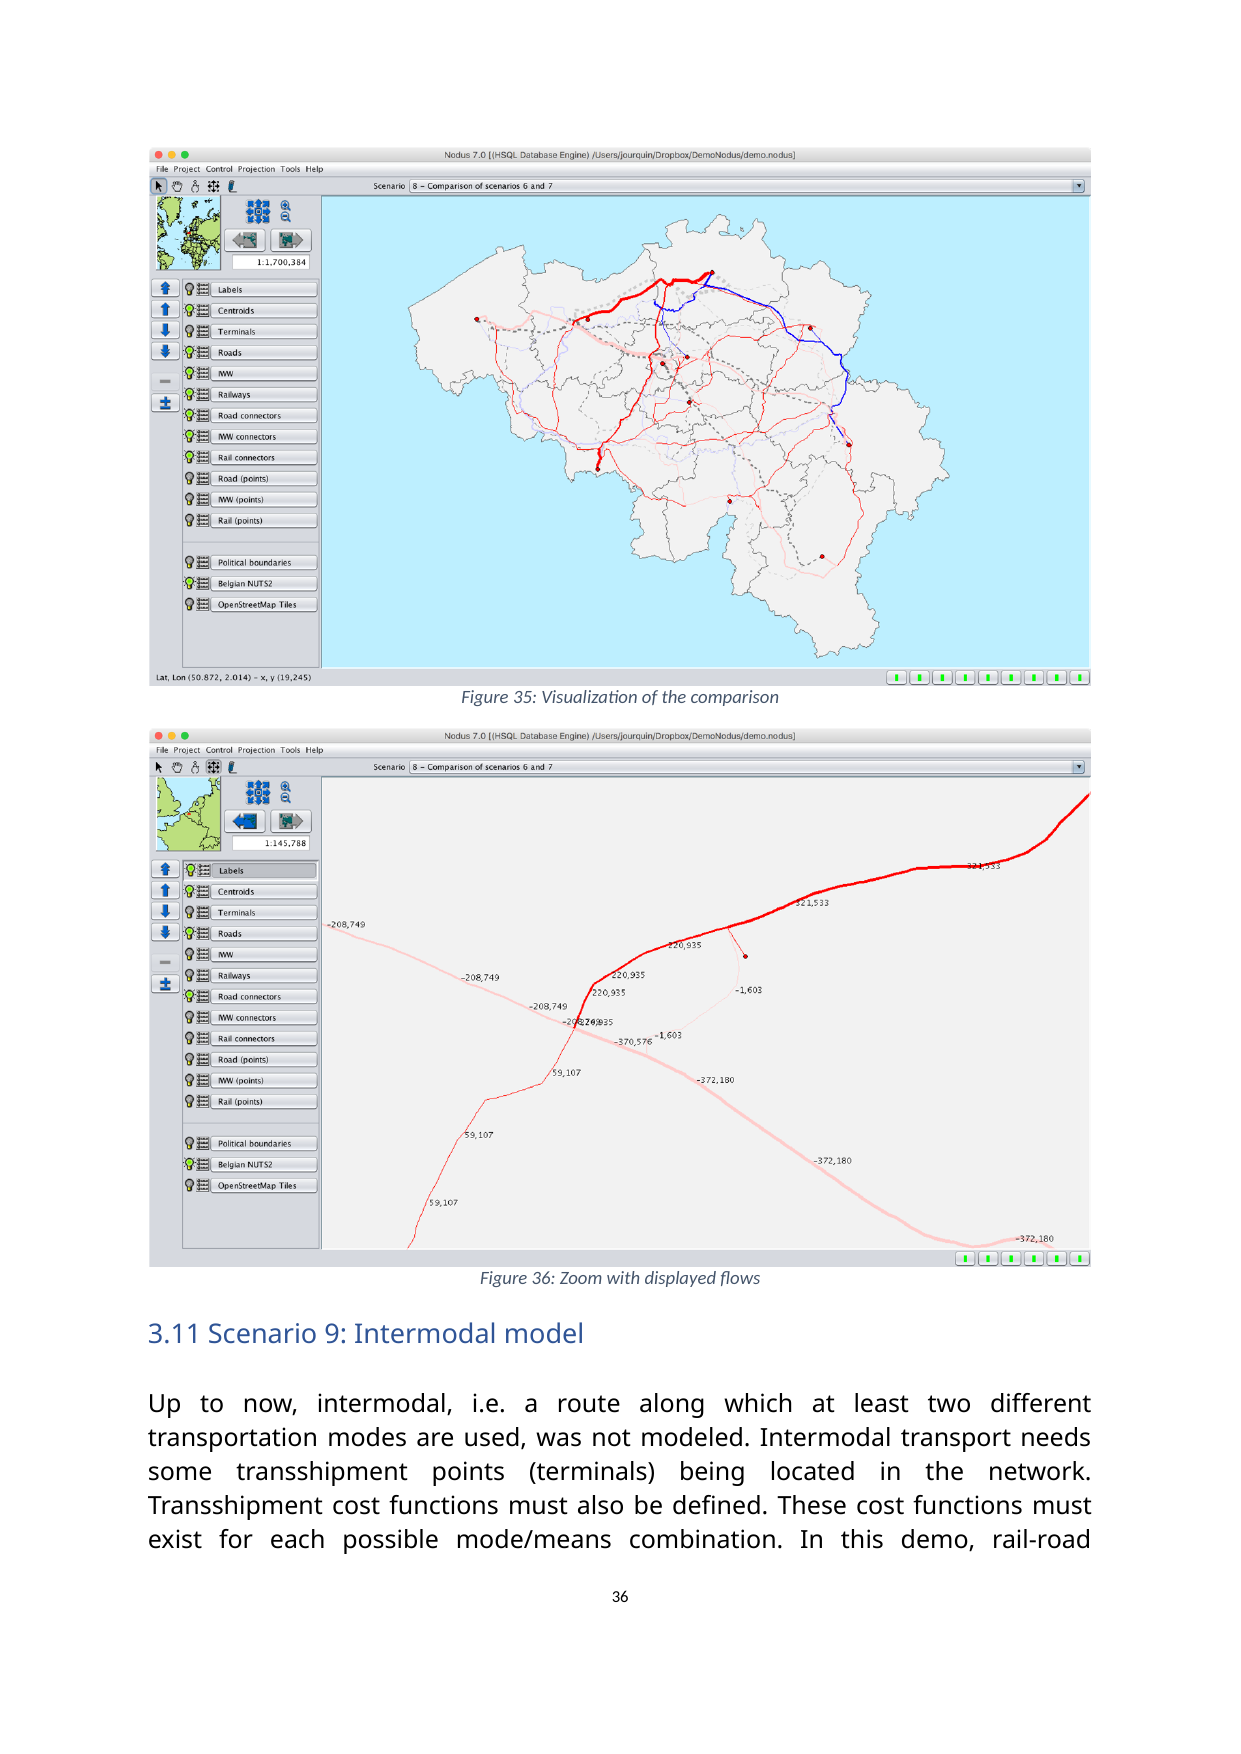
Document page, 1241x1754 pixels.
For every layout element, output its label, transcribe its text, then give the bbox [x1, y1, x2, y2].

text Up to now, intermodal, i.e. a route along which at least two different transportation modes are used, was not modeled. Intermodal transport needs some transshipment points (terminals) being located in the network. Transshipment cost functions must also be defined. These cost functions must exist for each possible mode/means combination. In this demo, rail-road [148, 1385, 1093, 1556]
text Figure 35: Visualization of the comparison [148, 685, 1093, 708]
picture [149, 147, 1091, 686]
picture [149, 728, 1091, 1267]
subtitle Scenario 9: Intermodal model [148, 1314, 1093, 1351]
text Figure 36: Zoom with displayed flows [148, 1266, 1093, 1289]
